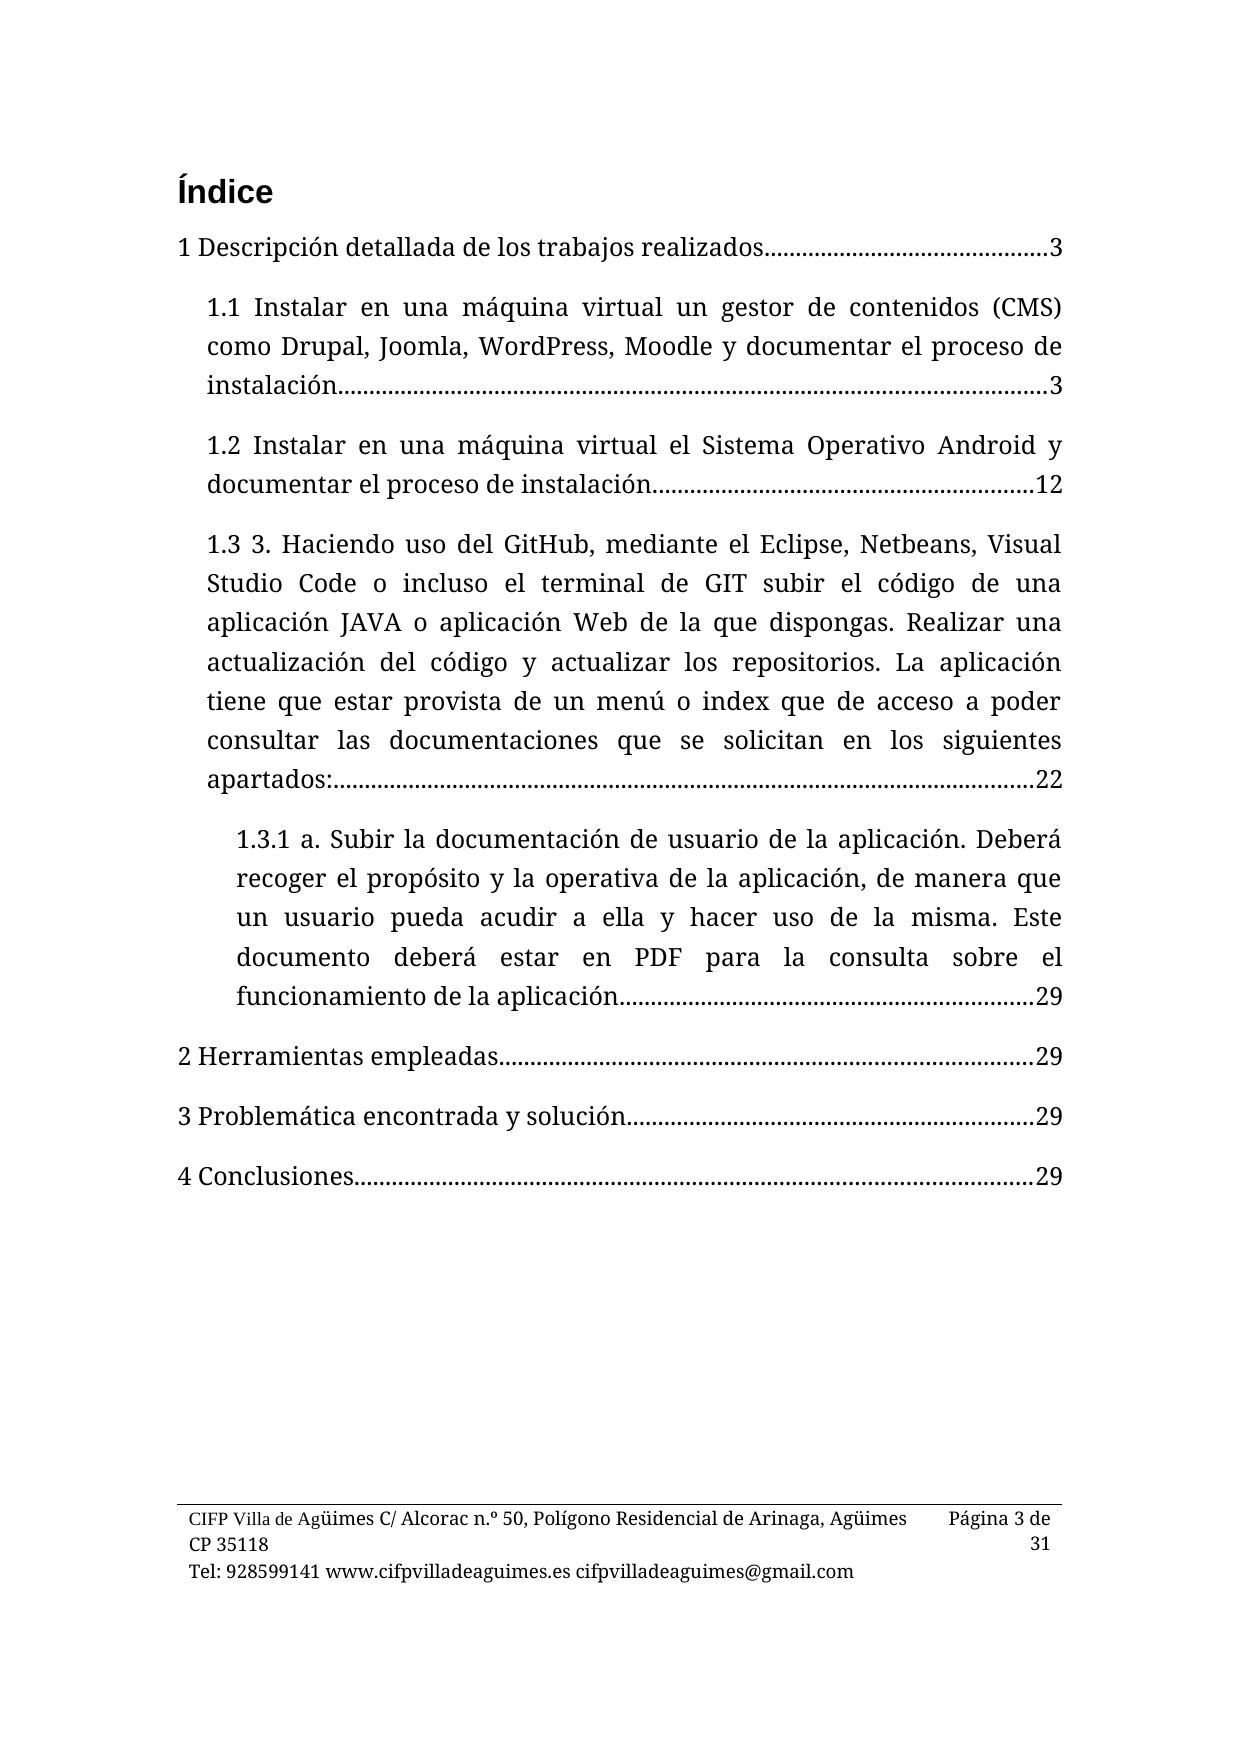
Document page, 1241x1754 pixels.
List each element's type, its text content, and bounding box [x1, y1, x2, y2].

text 1.3 3. Haciendo uso del GitHub, mediante el Eclipse, Netbeans, Visual Studio Code o incluso el terminal de GIT subir el código de una aplicación JAVA o aplicación Web de la que dispongas. Realizar una actualización del código y actualizar los repositorios. La aplicación tiene que estar provista de un menú o index que de acceso a poder consultar las documentaciones que se solicitan en los siguientes apartados: 22 [207, 527, 1063, 796]
subtitle Índice [177, 173, 1063, 211]
text 1 Descripción detallada de los trabajos realizados 3 [177, 229, 1063, 263]
text 1.2 Instalar en una máquina virtual el Sistema Operativo Android y documentar el proceso de instalación. 12 [207, 428, 1063, 501]
text 2 Herramientas empleadas 29 [177, 1038, 1063, 1072]
text 1.1 Instalar en una máquina virtual un gestor de contenidos (CMS) como Drupal, Joomla, WordPress, Moodle y documentar el proceso de instalación. 3 [207, 289, 1063, 402]
text 1.3.1 a. Subir la documentación de usuario de la aplicación. Deberá recoger el propósito y la operativa de la aplicación, de manera que un usuario pueda acudir a ella y hacer uso de la misma. Este documento deberá estar en PDF para la consulta sobre el funcionamiento de la aplicación. 29 [236, 822, 1063, 1012]
text 4 Conclusiones 29 [177, 1158, 1063, 1192]
text 3 Problemática encontrada y solución 29 [177, 1098, 1063, 1132]
